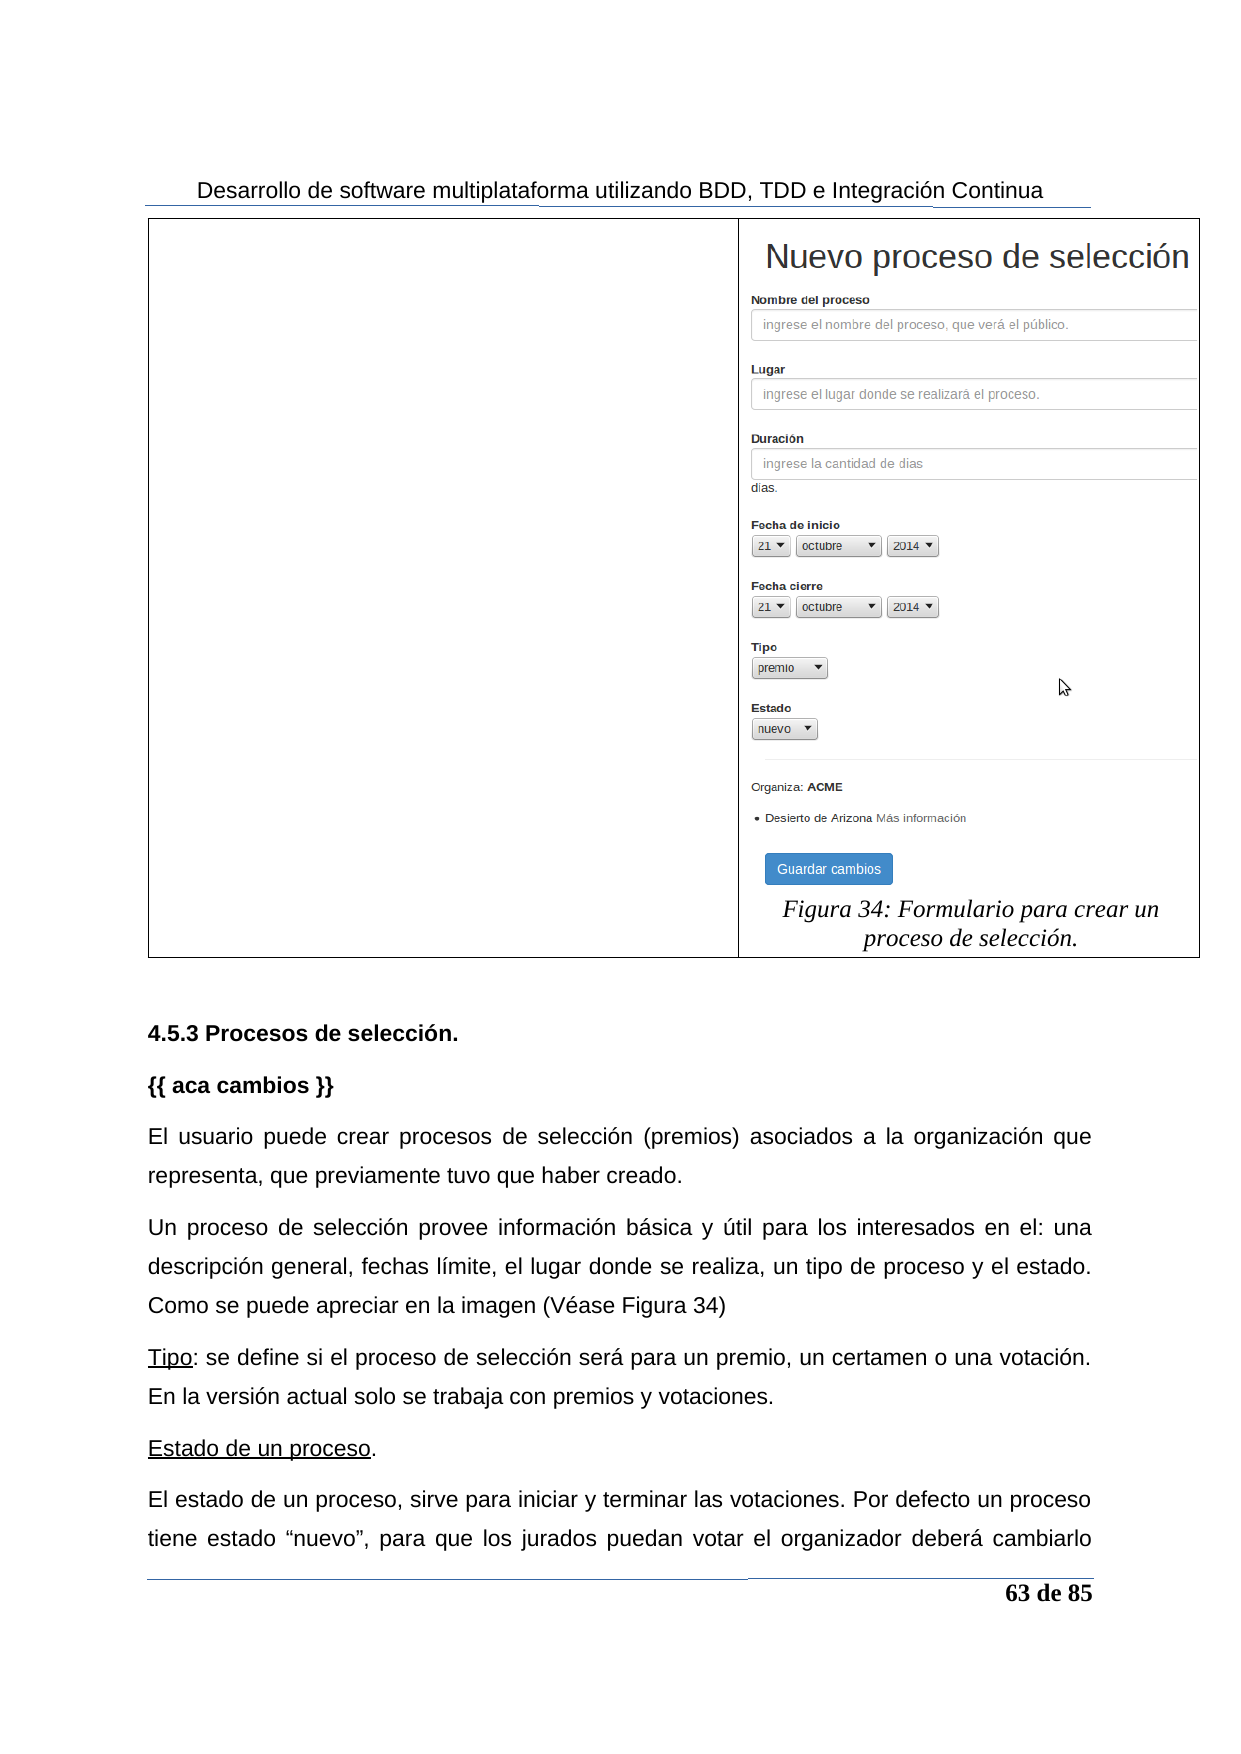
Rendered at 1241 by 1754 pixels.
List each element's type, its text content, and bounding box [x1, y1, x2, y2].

text Estado de un proceso. [148, 1434, 1093, 1461]
text El estado de un proceso, sirve para iniciar y terminar las votaciones. Por defecto un proceso tiene estado “nuevo”, para que los jurados puedan votar el organizador deberá cambiarlo [148, 1486, 1093, 1552]
text Tipo: se define si el proceso de selección será para un premio, un certamen o una votación. En la versión actual solo se trabaja con premios y votaciones. [148, 1344, 1093, 1409]
picture [744, 236, 1198, 894]
table_header [149, 219, 738, 957]
text 4.5.3 Procesos de selección. [148, 1020, 1093, 1047]
text El usuario puede crear procesos de selección (premios) asociados a la organización que representa, que previamente tuvo que haber creado. [148, 1123, 1093, 1189]
text {{ aca cambios }} [148, 1072, 1093, 1098]
table_header [739, 219, 1199, 957]
text Un proceso de selección provee información básica y útil para los interesados en el: una descripción general, fechas límite, el lugar donde se realiza, un tipo de proceso y el estado. Como se puede apreciar en la imagen (Véase Figura 34) [148, 1213, 1093, 1319]
